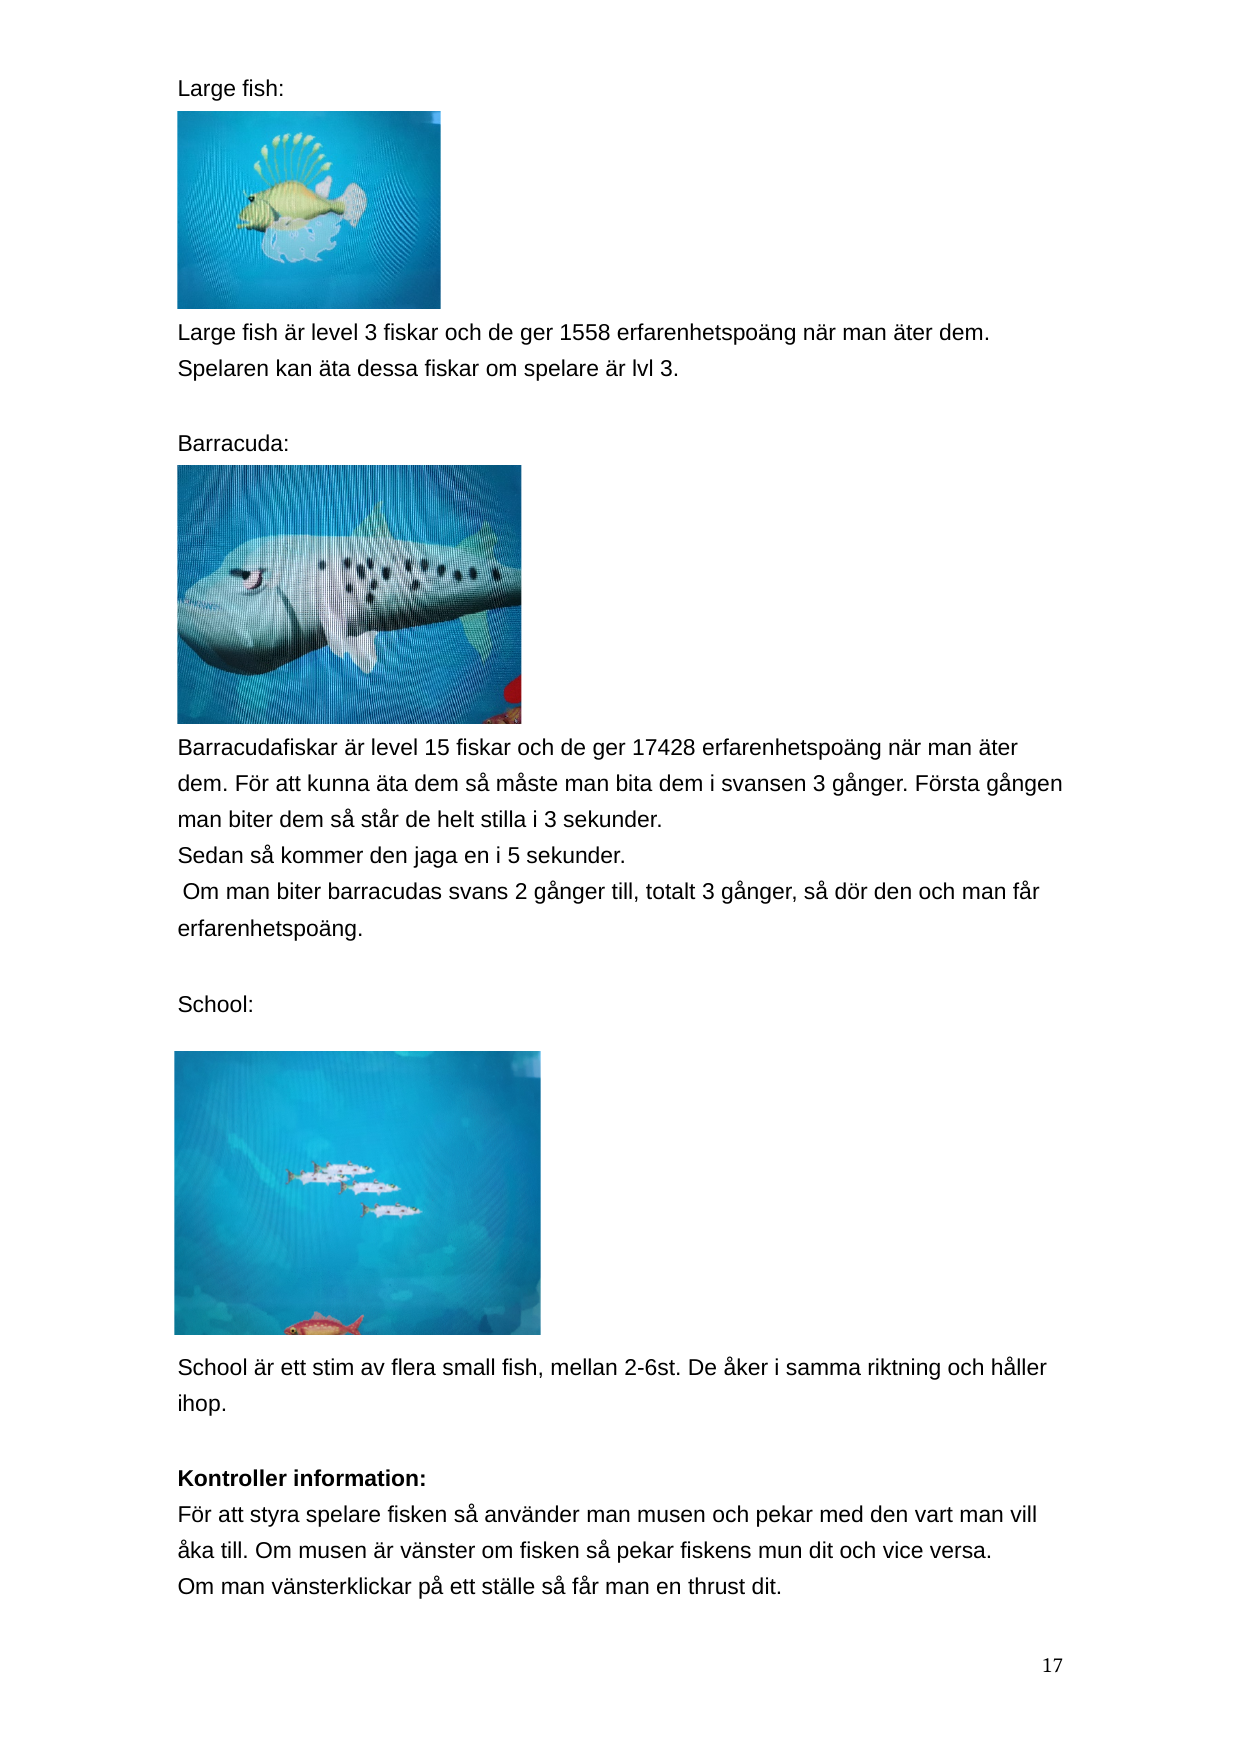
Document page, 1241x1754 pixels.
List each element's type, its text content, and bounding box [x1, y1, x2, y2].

text School är ett stim av flera small fish, mellan 2-6st. De åker i samma riktning och håller ihop. [177, 1354, 1063, 1416]
text För att styra spelare fisken så använder man musen och pekar med den vart man vill åka till. Om musen är vänster om fisken så pekar fiskens mun dit och vice versa. [177, 1501, 1063, 1563]
text Barracuda: [177, 429, 1063, 456]
text Large fish är level 3 fiskar och de ger 1558 erfarenhetspoäng när man äter dem. Spelaren kan äta dessa fiskar om spelare är lvl 3. [177, 318, 1063, 381]
text Om man biter barracudas svans 2 gånger till, totalt 3 gånger, så dör den och man får erfarenhetspoäng. [177, 878, 1063, 942]
text Barracudafiskar är level 15 fiskar och de ger 17428 erfarenhetspoäng när man äter dem. För att kunna äta dem så måste man bita dem i svansen 3 gånger. Första gången man biter dem så står de helt stilla i 3 sekunder. [177, 733, 1063, 832]
text Kontroller information: [177, 1465, 1063, 1491]
text Large fish: [177, 75, 1063, 101]
text School: [177, 991, 1063, 1017]
text Om man vänsterklickar på ett ställe så får man en thrust dit. [177, 1573, 1063, 1599]
text Sedan så kommer den jaga en i 5 sekunder. [177, 842, 1063, 868]
